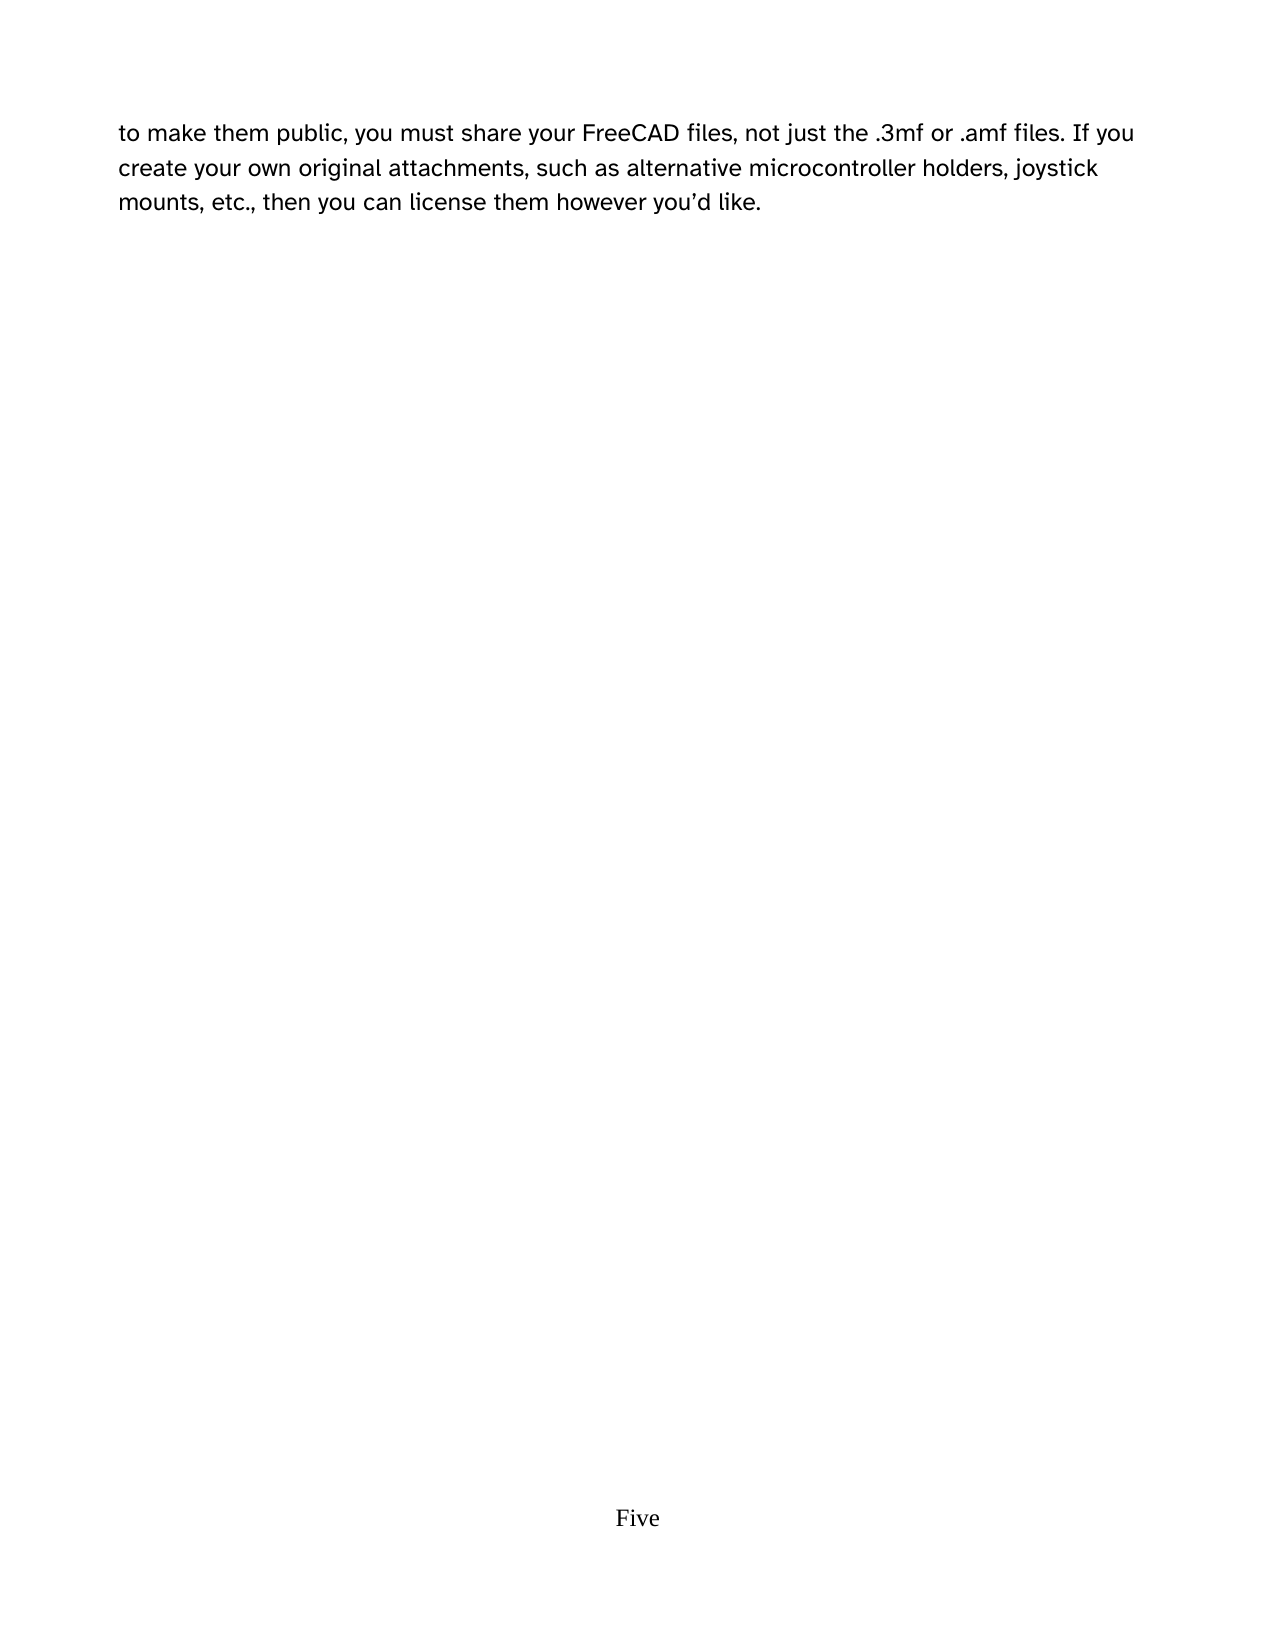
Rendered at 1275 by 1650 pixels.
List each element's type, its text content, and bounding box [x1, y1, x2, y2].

text to make them public, you must share your FreeCAD files, not just the .3mf or .amf files. If you create your own original attachments, such as alternative microcontroller holders, joystick mounts, etc., then you can license them however you’d like. [118, 118, 1157, 217]
